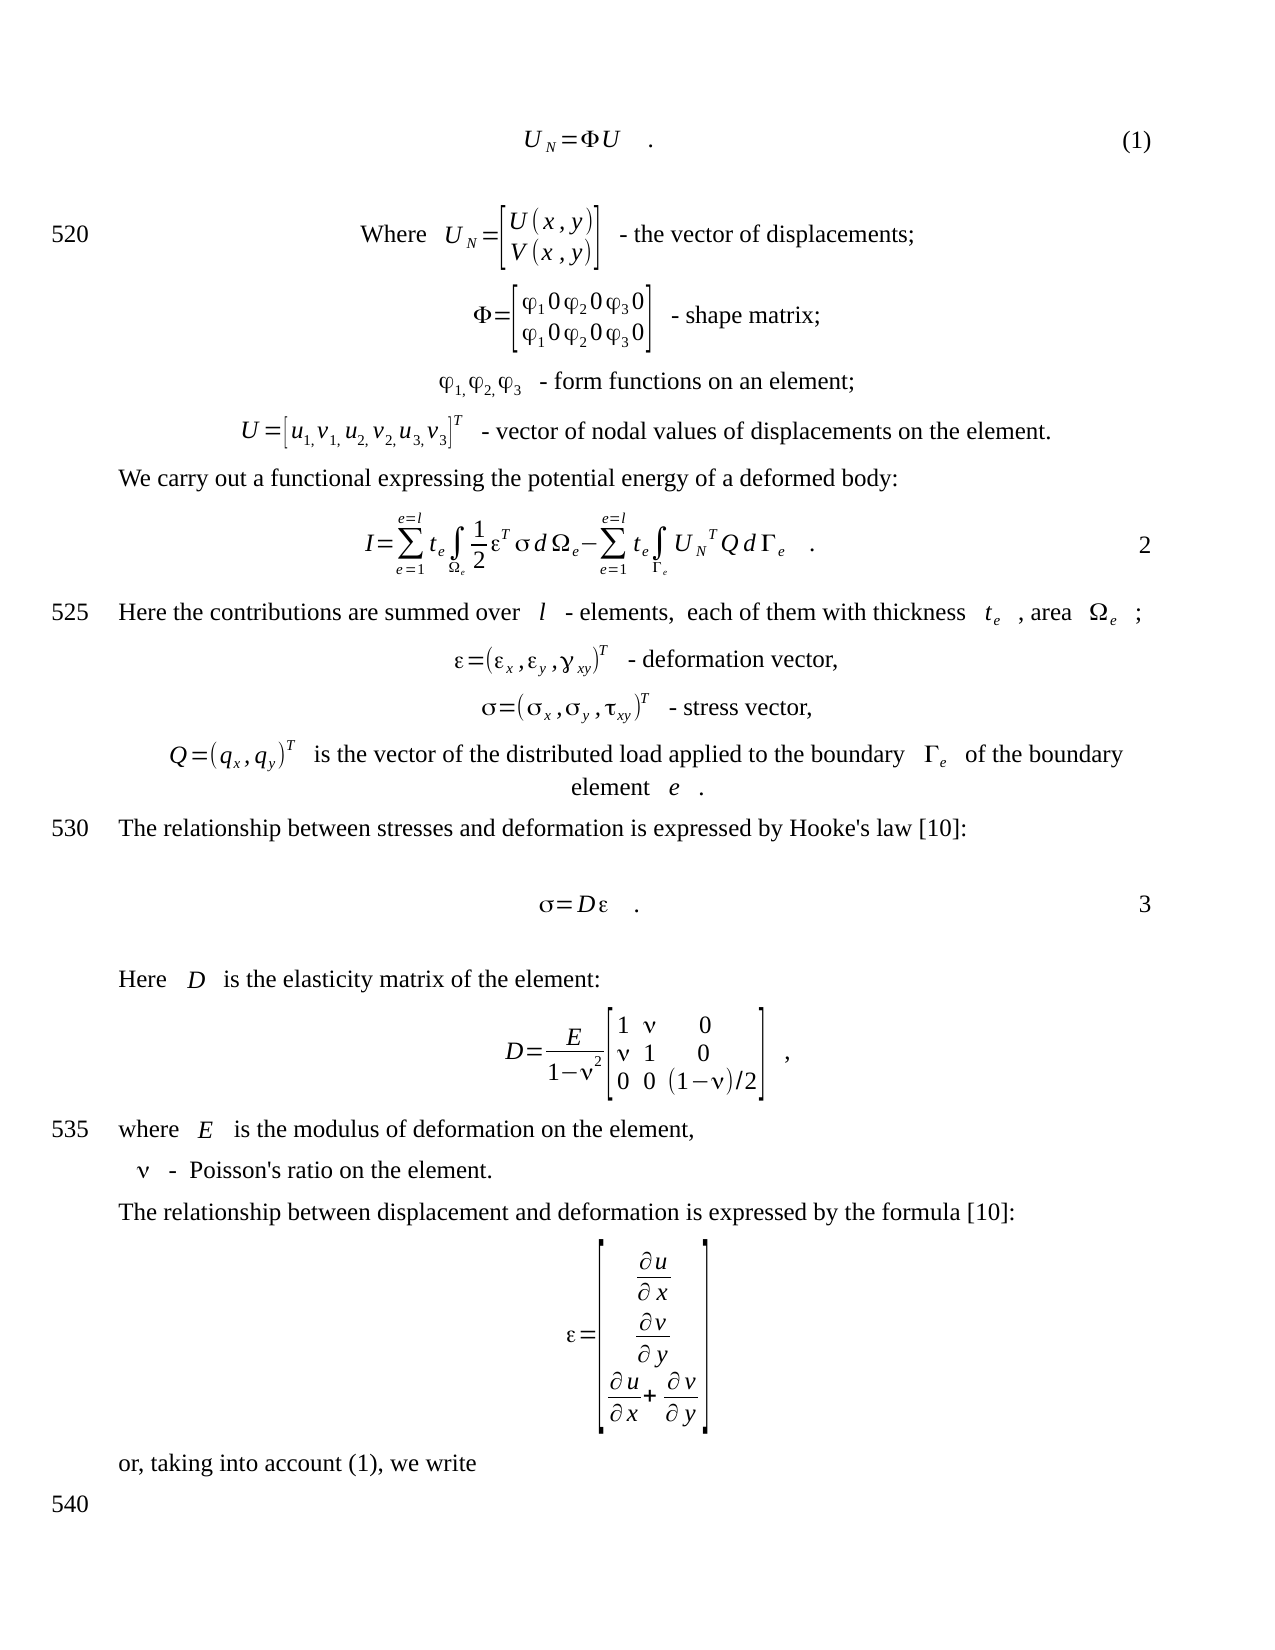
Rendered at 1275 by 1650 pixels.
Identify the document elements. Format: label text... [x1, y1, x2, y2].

text - stress vector, [118, 689, 1157, 724]
text , [118, 1006, 1157, 1102]
table_header . [118, 883, 1041, 936]
text is the vector of the distributed load applied to the boundaryof the boundary element. [118, 737, 1157, 801]
text Where- the vector of displacements; [118, 203, 1157, 271]
text or, taking into account (1), we write [118, 1448, 1157, 1477]
text The relationship between stresses and deformation is expressed by Hooke's law [10]: [118, 813, 1157, 842]
table_header . [118, 504, 1041, 597]
text - Poisson's ratio on the element. [118, 1156, 1157, 1184]
text - form functions on an element; [118, 366, 1157, 398]
text Hereis the elasticity matrix of the element: [118, 964, 1157, 993]
table_header 3 [1041, 883, 1157, 936]
table_header . [118, 118, 1041, 174]
table_header (1) [1041, 118, 1157, 174]
text Here the contributions are summed over- elements, each of them with thickness, area; [118, 597, 1157, 629]
table_header 2 [1041, 504, 1157, 597]
text - shape matrix; [118, 283, 1157, 354]
text - vector of nodal values of displacements on the element. [118, 411, 1157, 450]
text The relationship between displacement and deformation is expressed by the formula [10]: [118, 1197, 1157, 1226]
text - deformation vector, [118, 642, 1157, 677]
text We carry out a functional expressing the potential energy of a deformed body: [118, 463, 1157, 491]
text whereis the modulus of deformation on the element, [118, 1114, 1157, 1143]
